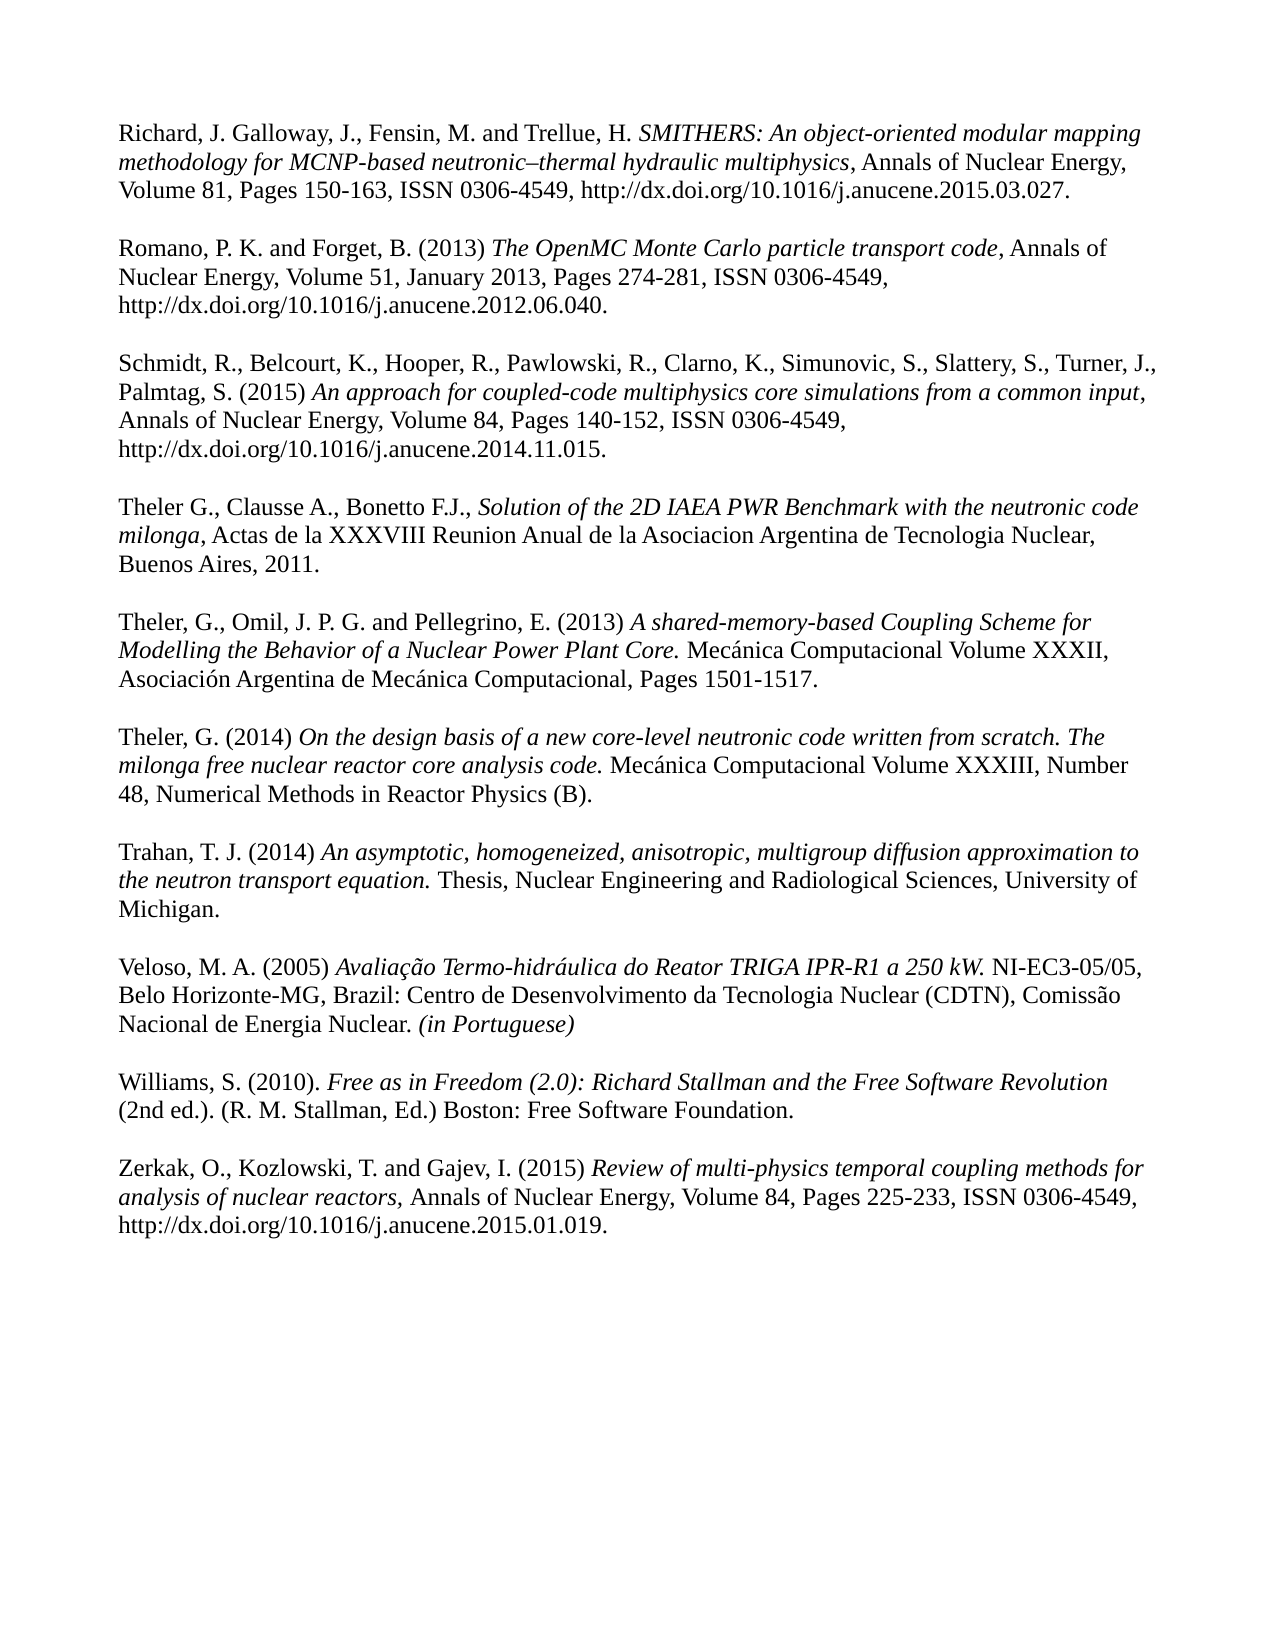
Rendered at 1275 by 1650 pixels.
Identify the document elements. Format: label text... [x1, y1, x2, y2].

text Schmidt, R., Belcourt, K., Hooper, R., Pawlowski, R., Clarno, K., Simunovic, S., Slattery, S., Turner, J., Palmtag, S. (2015) An approach for coupled-code multiphysics core simulations from a common input, Annals of Nuclear Energy, Volume 84, Pages 140-152, ISSN 0306-4549, http://dx.doi.org/10.1016/j.anucene.2014.11.015. [118, 348, 1157, 463]
text Williams, S. (2010). Free as in Freedom (2.0): Richard Stallman and the Free Software Revolution (2nd ed.). (R. M. Stallman, Ed.) Boston: Free Software Foundation. [118, 1067, 1157, 1124]
text Theler, G. (2014) On the design basis of a new core-level neutronic code written from scratch. The milonga free nuclear reactor core analysis code. Mecánica Computacional Volume XXXIII, Number 48, Numerical Methods in Reactor Physics (B). [118, 722, 1157, 808]
text Veloso, M. A. (2005) Avaliação Termo-hidráulica do Reator TRIGA IPR-R1 a 250 kW. NI-EC3-05/05, Belo Horizonte-MG, Brazil: Centro de Desenvolvimento da Tecnologia Nuclear (CDTN), Comissão Nacional de Energia Nuclear. (in Portuguese) [118, 952, 1157, 1038]
text Trahan, T. J. (2014) An asymptotic, homogeneized, anisotropic, multigroup diffusion approximation to the neutron transport equation. Thesis, Nuclear Engineering and Radiological Sciences, University of Michigan. [118, 837, 1157, 923]
text Theler G., Clausse A., Bonetto F.J., Solution of the 2D IAEA PWR Benchmark with the neutronic code milonga, Actas de la XXXVIII Reunion Anual de la Asociacion Argentina de Tecnologia Nuclear, Buenos Aires, 2011. [118, 492, 1157, 578]
text Zerkak, O., Kozlowski, T. and Gajev, I. (2015) Review of multi-physics temporal coupling methods for analysis of nuclear reactors, Annals of Nuclear Energy, Volume 84, Pages 225-233, ISSN 0306-4549, http://dx.doi.org/10.1016/j.anucene.2015.01.019. [118, 1153, 1157, 1239]
text Theler, G., Omil, J. P. G. and Pellegrino, E. (2013) A shared-memory-based Coupling Scheme for Modelling the Behavior of a Nuclear Power Plant Core. Mecánica Computacional Volume XXXII, Asociación Argentina de Mecánica Computacional, Pages 1501-1517. [118, 607, 1157, 693]
text Richard, J. Galloway, J., Fensin, M. and Trellue, H. SMITHERS: An object-oriented modular mapping methodology for MCNP-based neutronic–thermal hydraulic multiphysics, Annals of Nuclear Energy, Volume 81, Pages 150-163, ISSN 0306-4549, http://dx.doi.org/10.1016/j.anucene.2015.03.027. [118, 118, 1157, 204]
text Romano, P. K. and Forget, B. (2013) The OpenMC Monte Carlo particle transport code, Annals of Nuclear Energy, Volume 51, January 2013, Pages 274-281, ISSN 0306-4549, http://dx.doi.org/10.1016/j.anucene.2012.06.040. [118, 233, 1157, 319]
